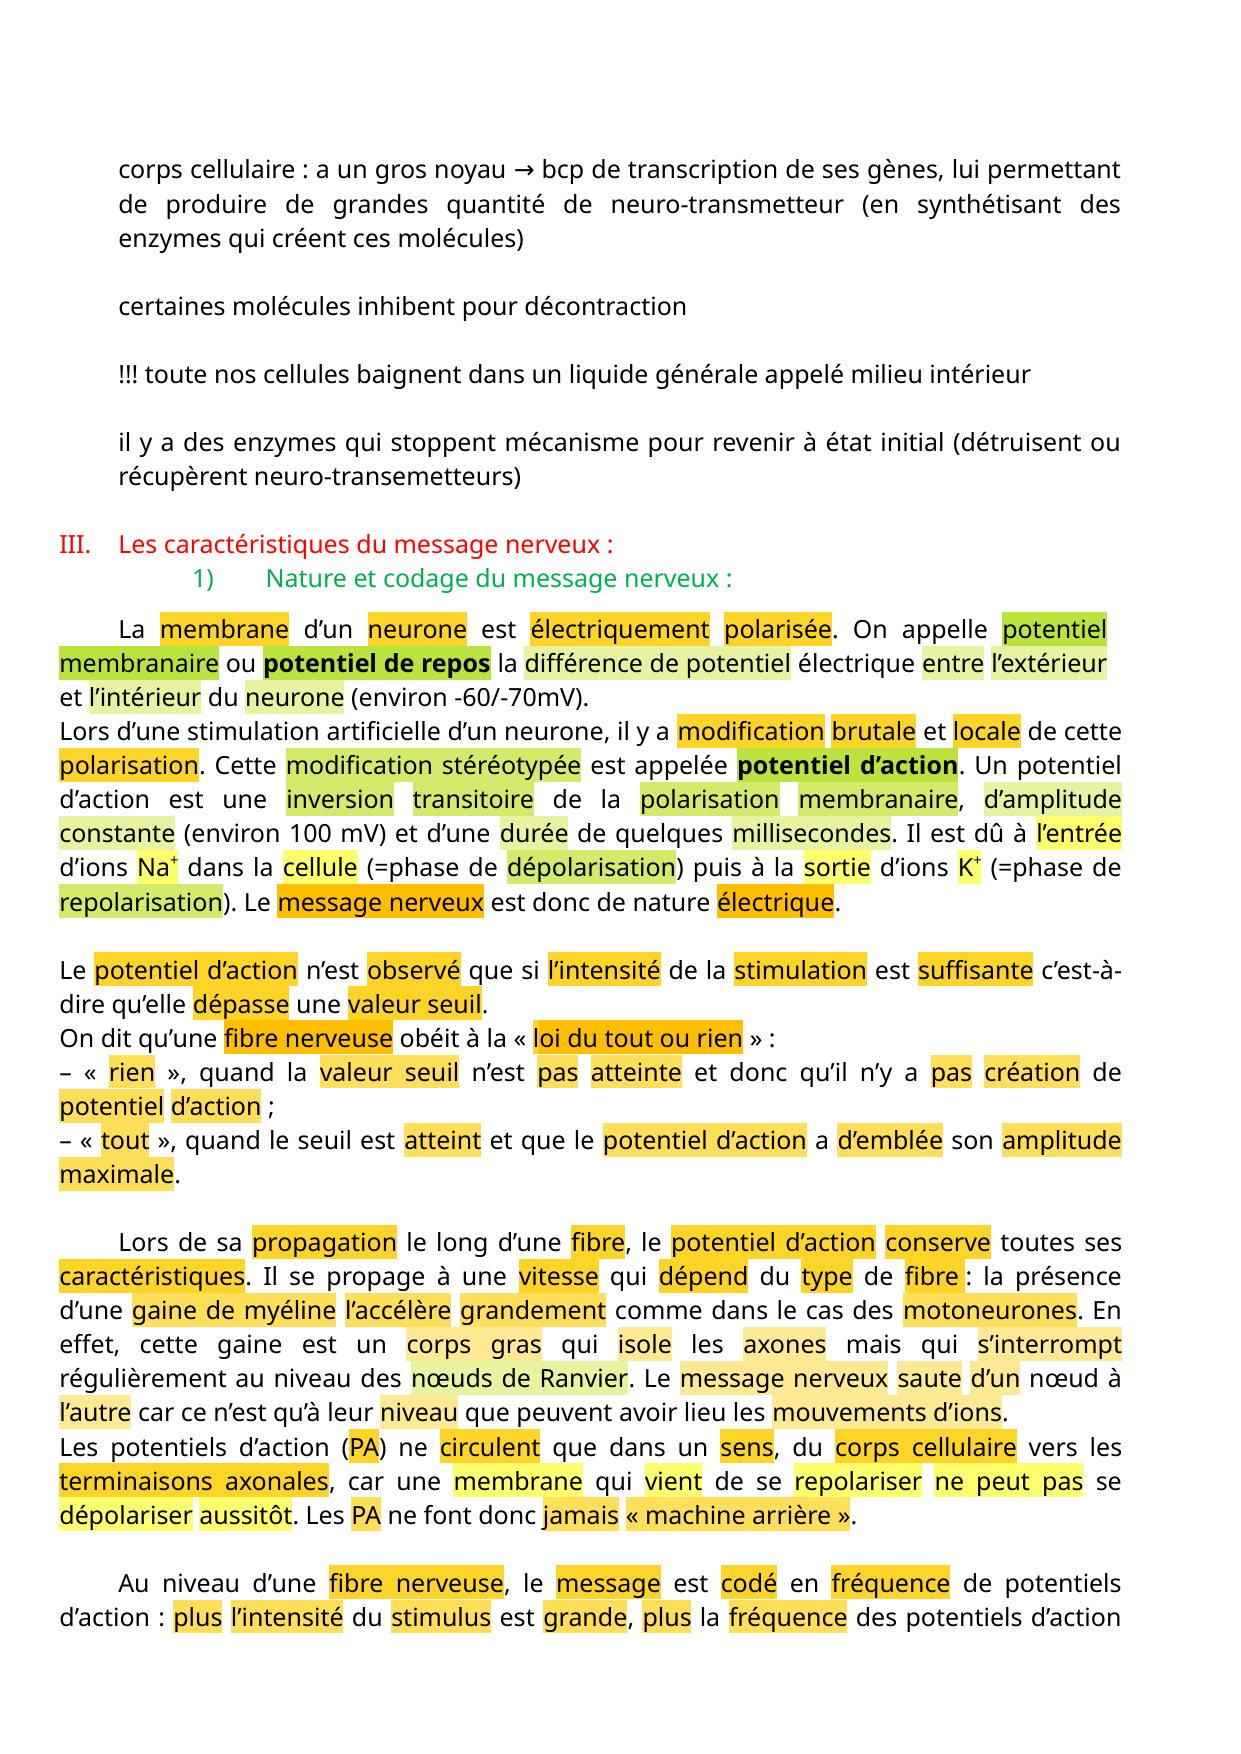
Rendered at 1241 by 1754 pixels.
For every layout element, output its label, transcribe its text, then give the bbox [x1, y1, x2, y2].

text !!! toute nos cellules baignent dans un liquide générale appelé milieu intérieur [118, 357, 1122, 391]
text – « tout », quand le seuil est atteint et que le potentiel d’action a d’emblée son amplitude maximale. [59, 1123, 1122, 1191]
text certaines molécules inhibent pour décontraction [118, 288, 1122, 322]
text Les potentiels d’action (PA) ne circulent que dans un sens, du corps cellulaire vers les terminaisons axonales, car une membrane qui vient de se repolariser ne peut pas se dépolariser aussitôt. Les PA ne font donc jamais « machine arrière ». [59, 1429, 1122, 1531]
text Le potentiel d’action n’est observé que si l’intensité de la stimulation est suffisante c’est-à-dire qu’elle dépasse une valeur seuil. [59, 952, 1122, 1020]
text On dit qu’une fibre nerveuse obéit à la « loi du tout ou rien » : [59, 1020, 1122, 1054]
text – « rien », quand la valeur seuil n’est pas atteinte et donc qu’il n’y a pas création de potentiel d’action ; [59, 1054, 1122, 1123]
text Au niveau d’une fibre nerveuse, le message est codé en fréquence de potentiels d’action : plus l’intensité du stimulus est grande, plus la fréquence des potentiels d’action [59, 1565, 1122, 1633]
text III. Les caractéristiques du message nerveux : [59, 527, 1122, 561]
list Nature et codage du message nerveux : [192, 561, 1122, 595]
text Lors d’une stimulation artificielle d’un neurone, il y a modification brutale et locale de cette polarisation. Cette modification stéréotypée est appelée potentiel d’action. Un potentiel d’action est une inversion transitoire de la polarisation membranaire, d’amplitude constante (environ 100 mV) et d’une durée de quelques millisecondes. Il est dû à l’entrée d’ions Na+ dans la cellule (=phase de dépolarisation) puis à la sortie d’ions K+ (=phase de repolarisation). Le message nerveux est donc de nature électrique. [59, 714, 1122, 918]
text il y a des enzymes qui stoppent mécanisme pour revenir à état initial (détruisent ou récupèrent neuro-transemetteurs) [118, 425, 1122, 493]
text La membrane d’un neurone est électriquement polarisée. On appelle potentiel membranaire ou potentiel de repos la différence de potentiel électrique entre l’extérieur et l’intérieur du neurone (environ -60/-70mV). [59, 612, 1107, 714]
text corps cellulaire : a un gros noyau → bcp de transcription de ses gènes, lui permettant de produire de grandes quantité de neuro-transmetteur (en synthétisant des enzymes qui créent ces molécules) [118, 152, 1122, 254]
text Lors de sa propagation le long d’une fibre, le potentiel d’action conserve toutes ses caractéristiques. Il se propage à une vitesse qui dépend du type de fibre : la présence d’une gaine de myéline l’accélère grandement comme dans le cas des motoneurones. En effet, cette gaine est un corps gras qui isole les axones mais qui s’interrompt régulièrement au niveau des nœuds de Ranvier. Le message nerveux saute d’un nœud à l’autre car ce n’est qu’à leur niveau que peuvent avoir lieu les mouvements d’ions. [59, 1225, 1122, 1429]
